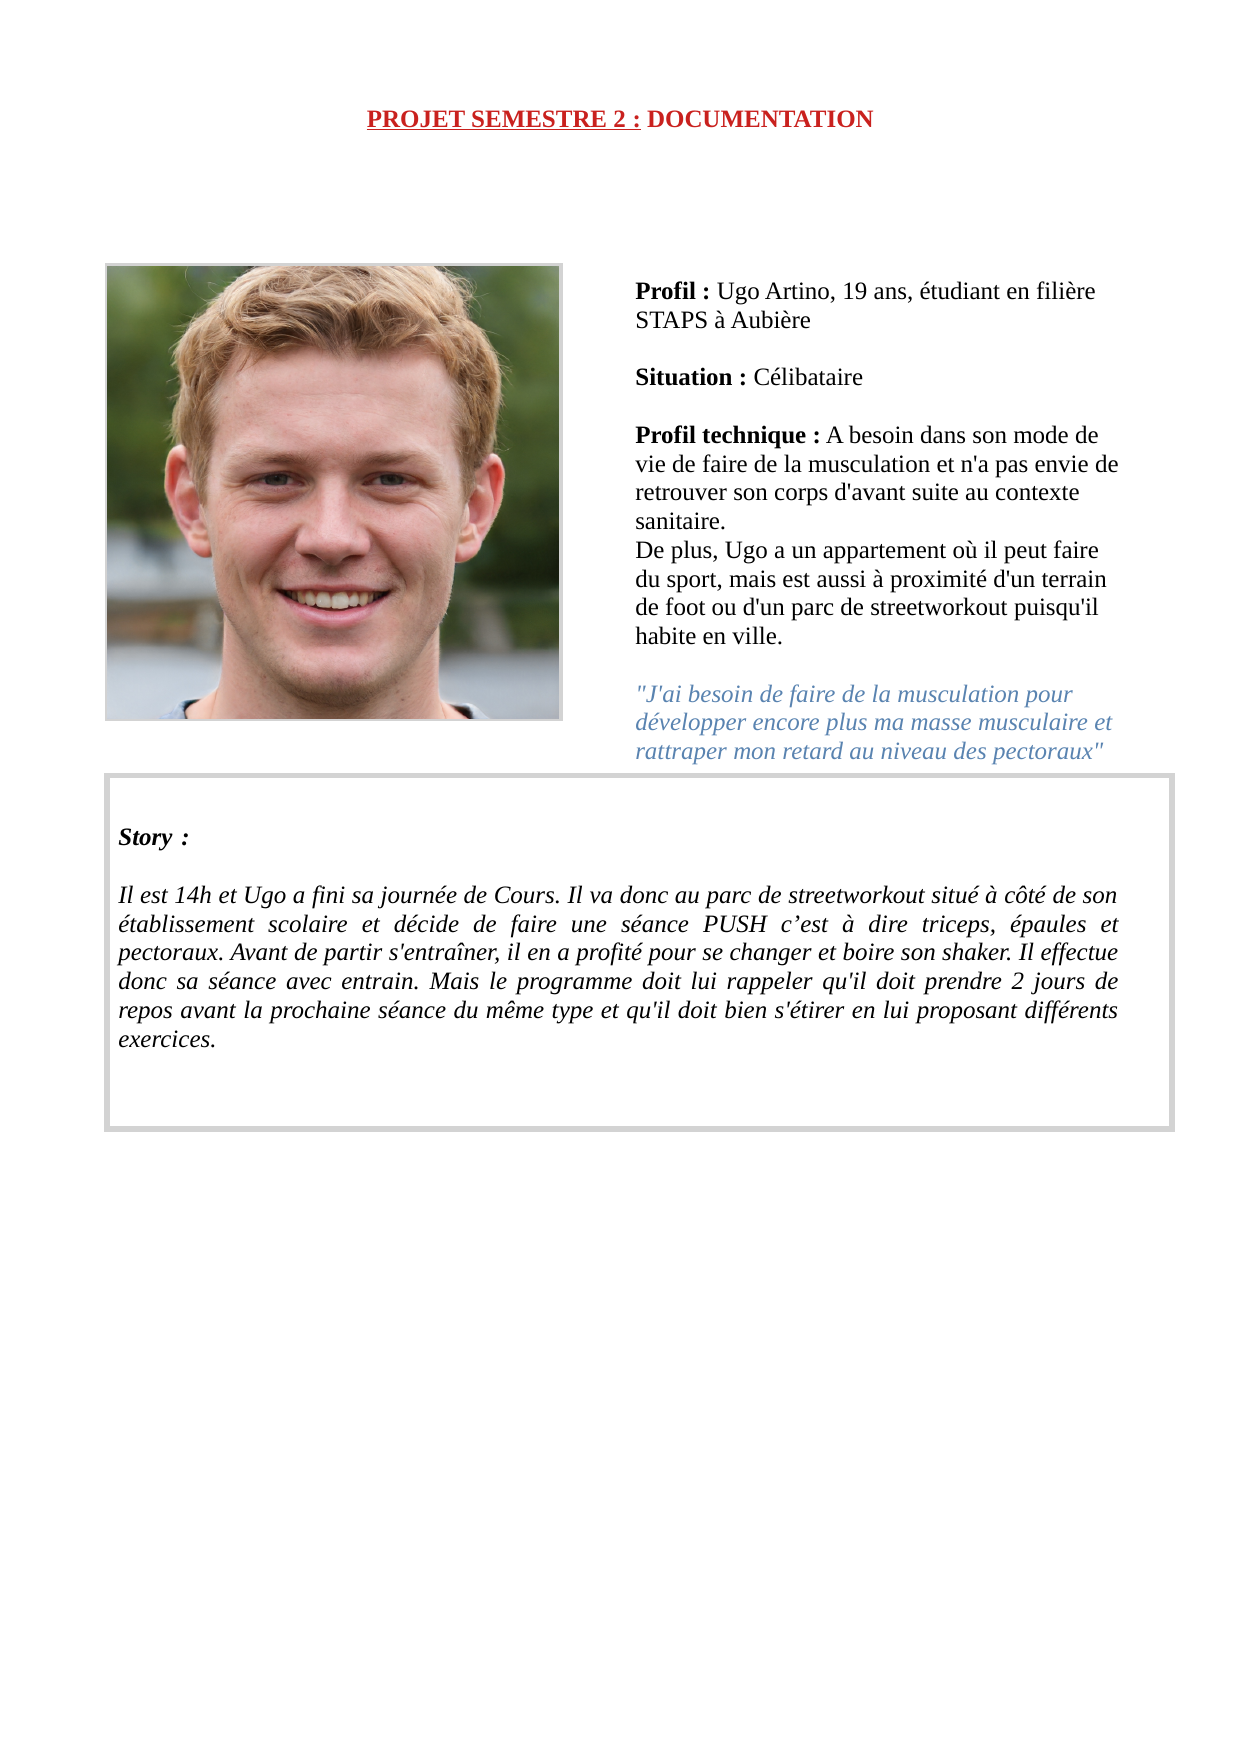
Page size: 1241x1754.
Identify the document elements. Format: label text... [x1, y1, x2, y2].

text Story : [118, 822, 1122, 851]
text Profil technique : A besoin dans son mode de vie de faire de la musculation et n'a pas envie de retrouver son corps d'avant suite au contexte sanitaire. De plus, Ugo a un appartement où il peut faire du sport, mais est aussi à proximité d'un terrain de foot ou d'un parc de streetworkout puisqu'il habite en ville. [563, 391, 1122, 650]
text Situation : Célibataire [563, 334, 1122, 391]
picture [107, 266, 559, 719]
text Il est 14h et Ugo a fini sa journée de Cours. Il va donc au parc de streetworkout situé à côté de son établissement scolaire et décide de faire une séance PUSH c’est à dire triceps, épaules et pectoraux. Avant de partir s'entraîner, il en a profité pour se changer et boire son shaker. Il effectue donc sa séance avec entrain. Mais le programme doit lui rappeler qu'il doit prendre 2 jours de repos avant la prochaine séance du même type et qu'il doit bien s'étirer en lui proposant différents exercices. [118, 880, 1122, 1052]
text Profil : Ugo Artino, 19 ans, étudiant en filière STAPS à Aubière [563, 276, 1122, 334]
text "J'ai besoin de faire de la musculation pour développer encore plus ma masse musculaire et rattraper mon retard au niveau des pectoraux" [118, 650, 1122, 765]
